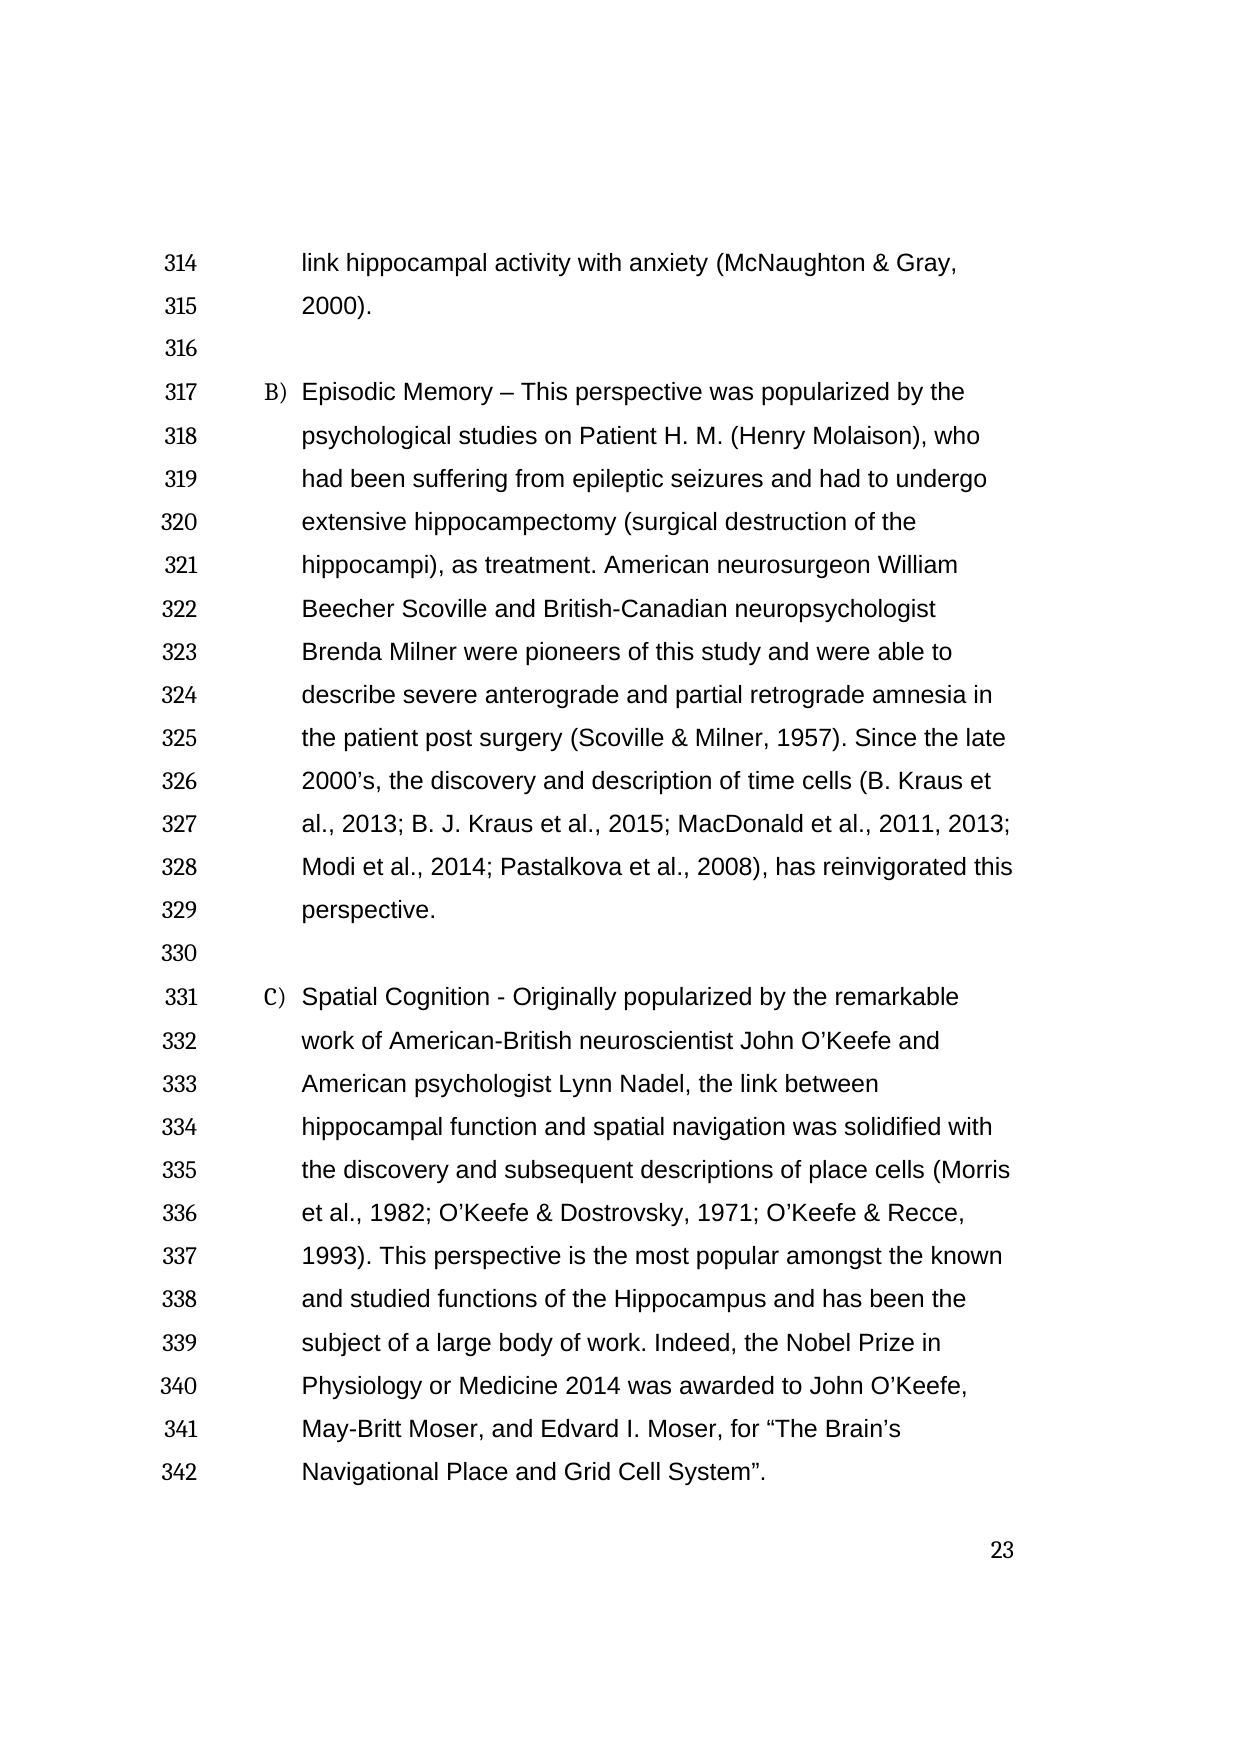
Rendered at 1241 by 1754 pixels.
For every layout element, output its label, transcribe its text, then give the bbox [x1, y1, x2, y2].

list link hippocampal activity with anxiety (McNaughton & Gray, 2000)⁠. [264, 248, 1014, 319]
list Episodic Memory – This perspective was popularized by the psychological studies on Patient H. M. (Henry Molaison), who had been suffering from epileptic seizures and had to undergo extensive hippocampectomy (surgical destruction of the hippocampi), as treatment. American neurosurgeon William Beecher Scoville and British-Canadian neuropsychologist Brenda Milner were pioneers of this study and were able to describe severe anterograde and partial retrograde amnesia in the patient post surgery (Scoville & Milner, 1957)⁠. Since the late 2000’s, the discovery and description of time cells (B. Kraus et al., 2013; B. J. Kraus et al., 2015; MacDonald et al., 2011, 2013; Modi et al., 2014; Pastalkova et al., 2008)⁠, has reinvigorated this perspective. [264, 377, 1014, 924]
list Spatial Cognition - Originally popularized by the remarkable work of American-British neuroscientist John O’Keefe and American psychologist Lynn Nadel, the link between hippocampal function and spatial navigation was solidified with the discovery and subsequent descriptions of place cells (Morris et al., 1982; O’Keefe & Dostrovsky, 1971; O’Keefe & Recce, 1993)⁠. This perspective is the most popular amongst the known and studied functions of the Hippocampus and has been the subject of a large body of work. Indeed, the Nobel Prize in Physiology or Medicine 2014 was awarded to John O’Keefe, May-Britt Moser, and Edvard I. Moser, for “The Brain’s Navigational Place and Grid Cell System”. [264, 982, 1014, 1486]
